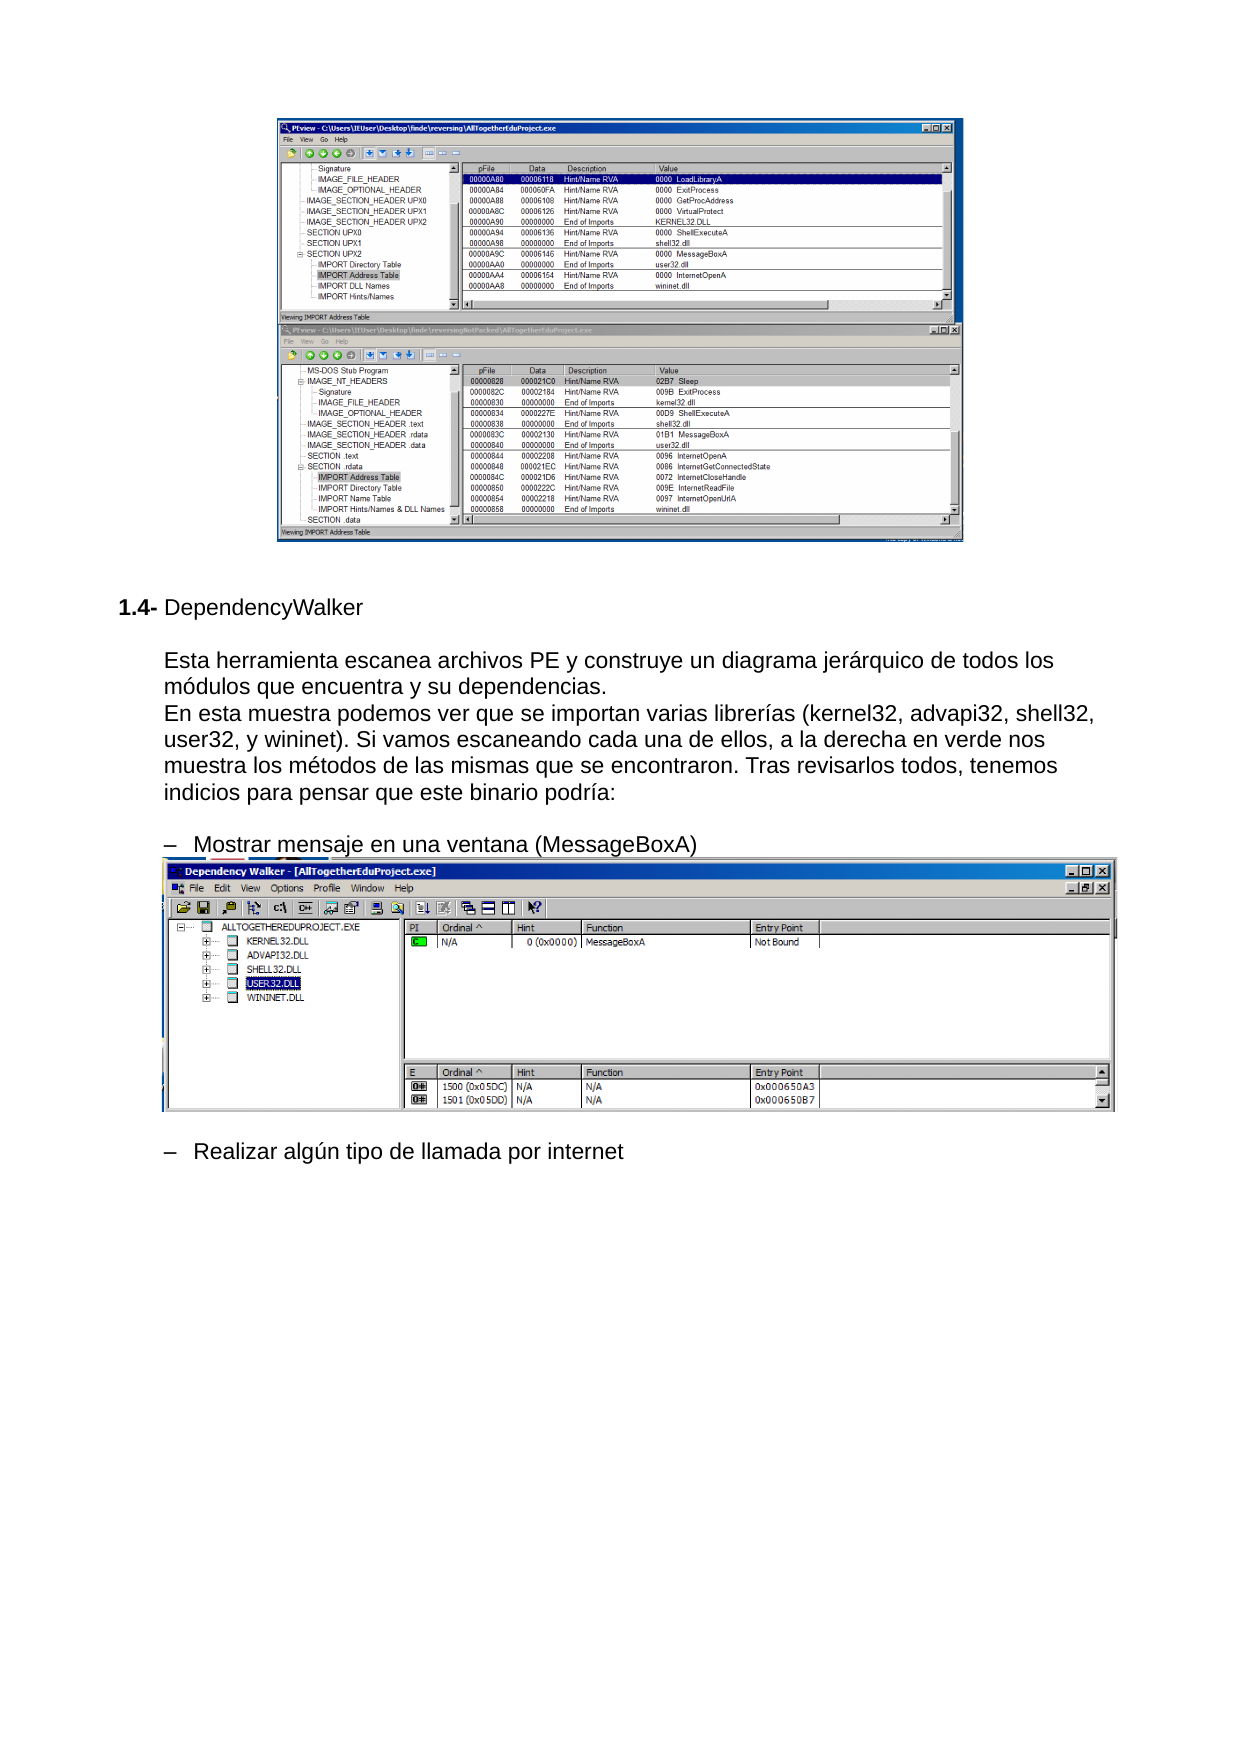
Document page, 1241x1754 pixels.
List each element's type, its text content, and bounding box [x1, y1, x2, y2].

picture [277, 118, 964, 542]
list Mostrar mensaje en una ventana (MessageBoxA) [164, 831, 1122, 858]
picture [161, 857, 1118, 1112]
text Esta herramienta escanea archivos PE y construye un diagrama jerárquico de todos los módulos que encuentra y su dependencias. [164, 647, 1122, 699]
text En esta muestra podemos ver que se importan varias librerías (kernel32, advapi32, shell32, user32, y wininet). Si vamos escaneando cada una de ellos, a la derecha en verde nos muestra los métodos de las mismas que se encontraron. Tras revisarlos todos, tenemos indicios para pensar que este binario podría: [164, 699, 1122, 805]
list Realizar algún tipo de llamada por internet [164, 1138, 1122, 1164]
text 1.4- DependencyWalker [118, 594, 1122, 621]
